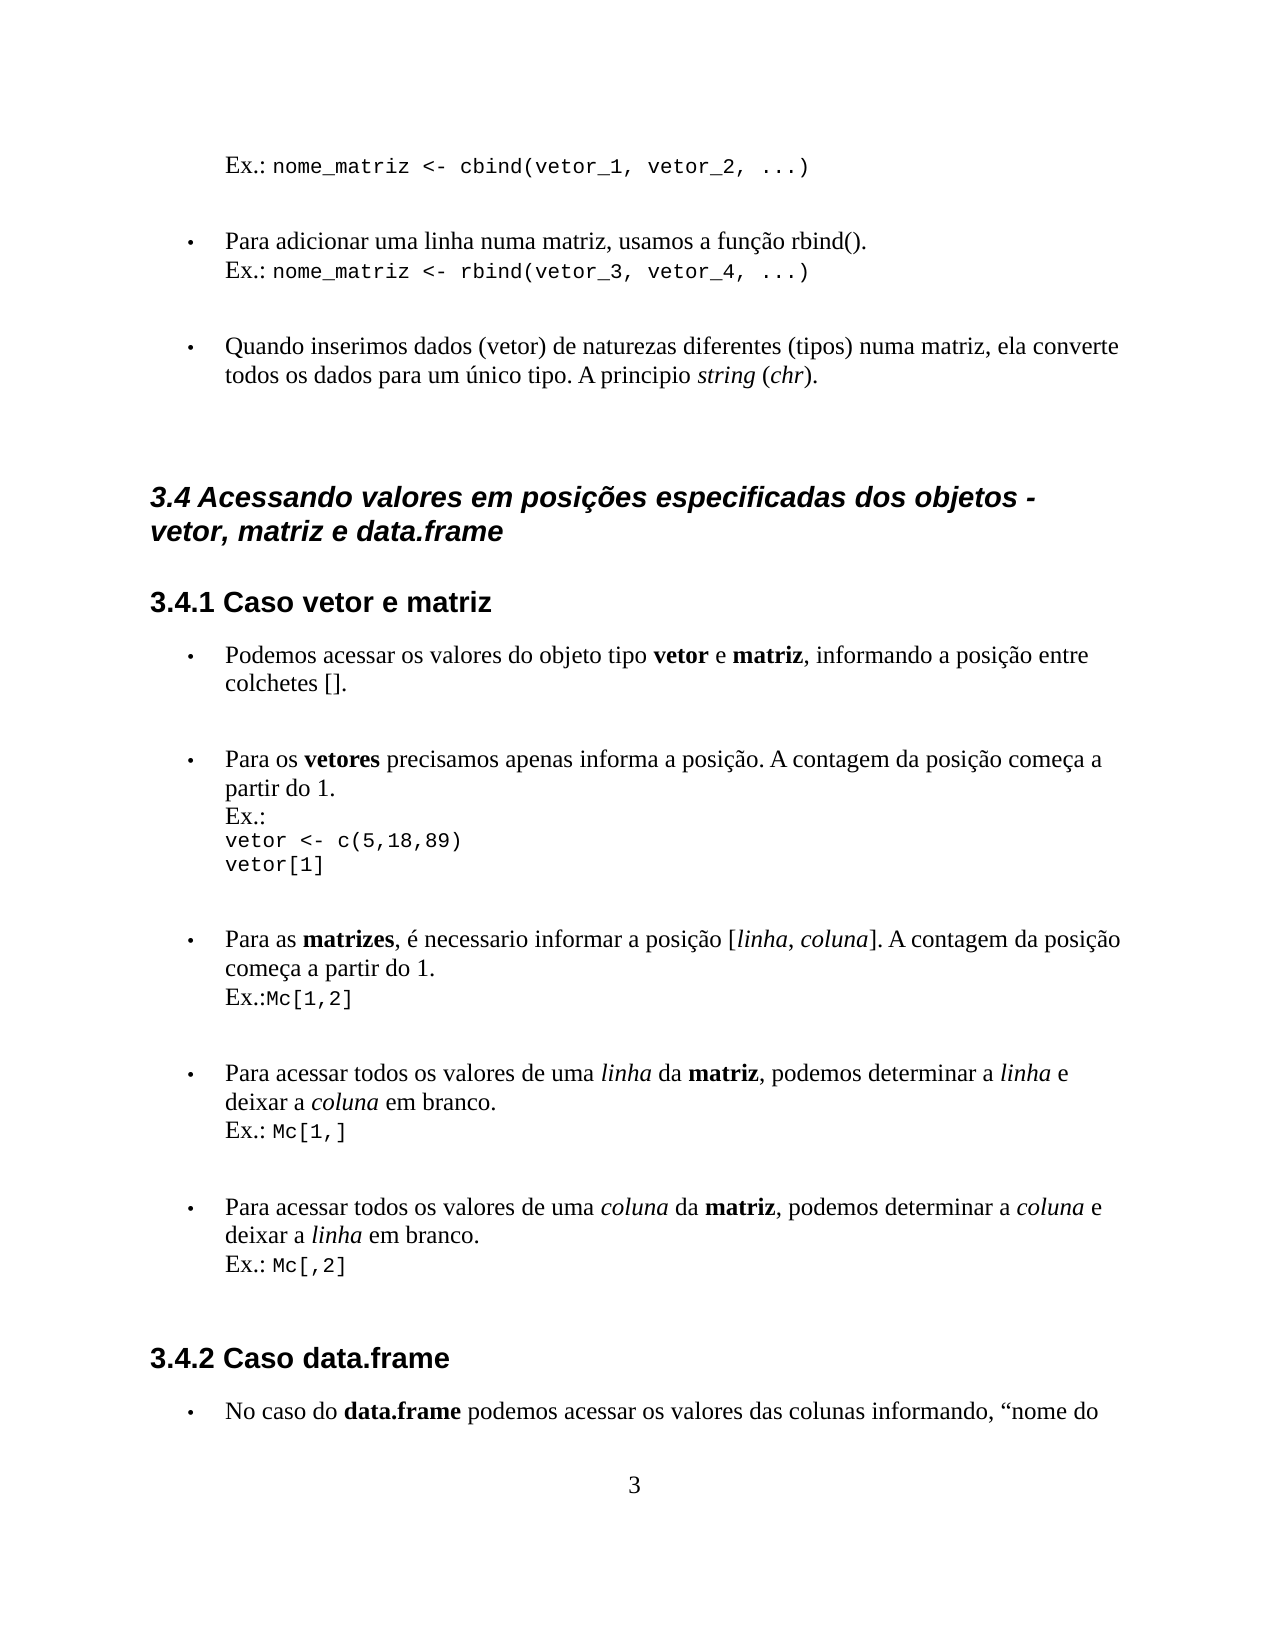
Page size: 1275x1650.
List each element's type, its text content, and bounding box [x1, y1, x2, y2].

list Para acessar todos os valores de uma linha da matriz, podemos determinar a linha e deixar a coluna em branco. Ex.: Mc[1,] [187, 1058, 1125, 1174]
list Para adicionar uma linha numa matriz, usamos a função rbind(). Ex.: nome_matriz <- rbind(vetor_3, vetor_4, ...) [187, 226, 1125, 313]
list Para acessar todos os valores de uma coluna da matriz, podemos determinar a coluna e deixar a linha em branco. Ex.: Mc[,2] [187, 1192, 1125, 1307]
list Para as matrizes, é necessario informar a posição [linha, coluna]. A contagem da posição começa a partir do 1. Ex.:Mc[1,2] [187, 924, 1125, 1040]
list No caso do data.frame podemos acessar os valores das colunas informando, “nome do [187, 1396, 1125, 1425]
subtitle 3.4.1 Caso vetor e matriz [150, 585, 1125, 618]
list Podemos acessar os valores do objeto tipo vetor e matriz, informando a posição entre colchetes []. [187, 640, 1125, 726]
list Ex.: nome_matriz <- cbind(vetor_1, vetor_2, ...) [187, 150, 1125, 208]
subtitle 3.4 Acessando valores em posições especificadas dos objetos - vetor, matriz e data.frame [150, 480, 1125, 547]
subtitle 3.4.2 Caso data.frame [150, 1341, 1125, 1375]
list Para os vetores precisamos apenas informa a posição. A contagem da posição começa a partir do 1. Ex.: vetor <- c(5,18,89) vetor[1] [187, 744, 1125, 906]
list Quando inserimos dados (vetor) de naturezas diferentes (tipos) numa matriz, ela converte todos os dados para um único tipo. A principio string (chr). [187, 331, 1125, 417]
